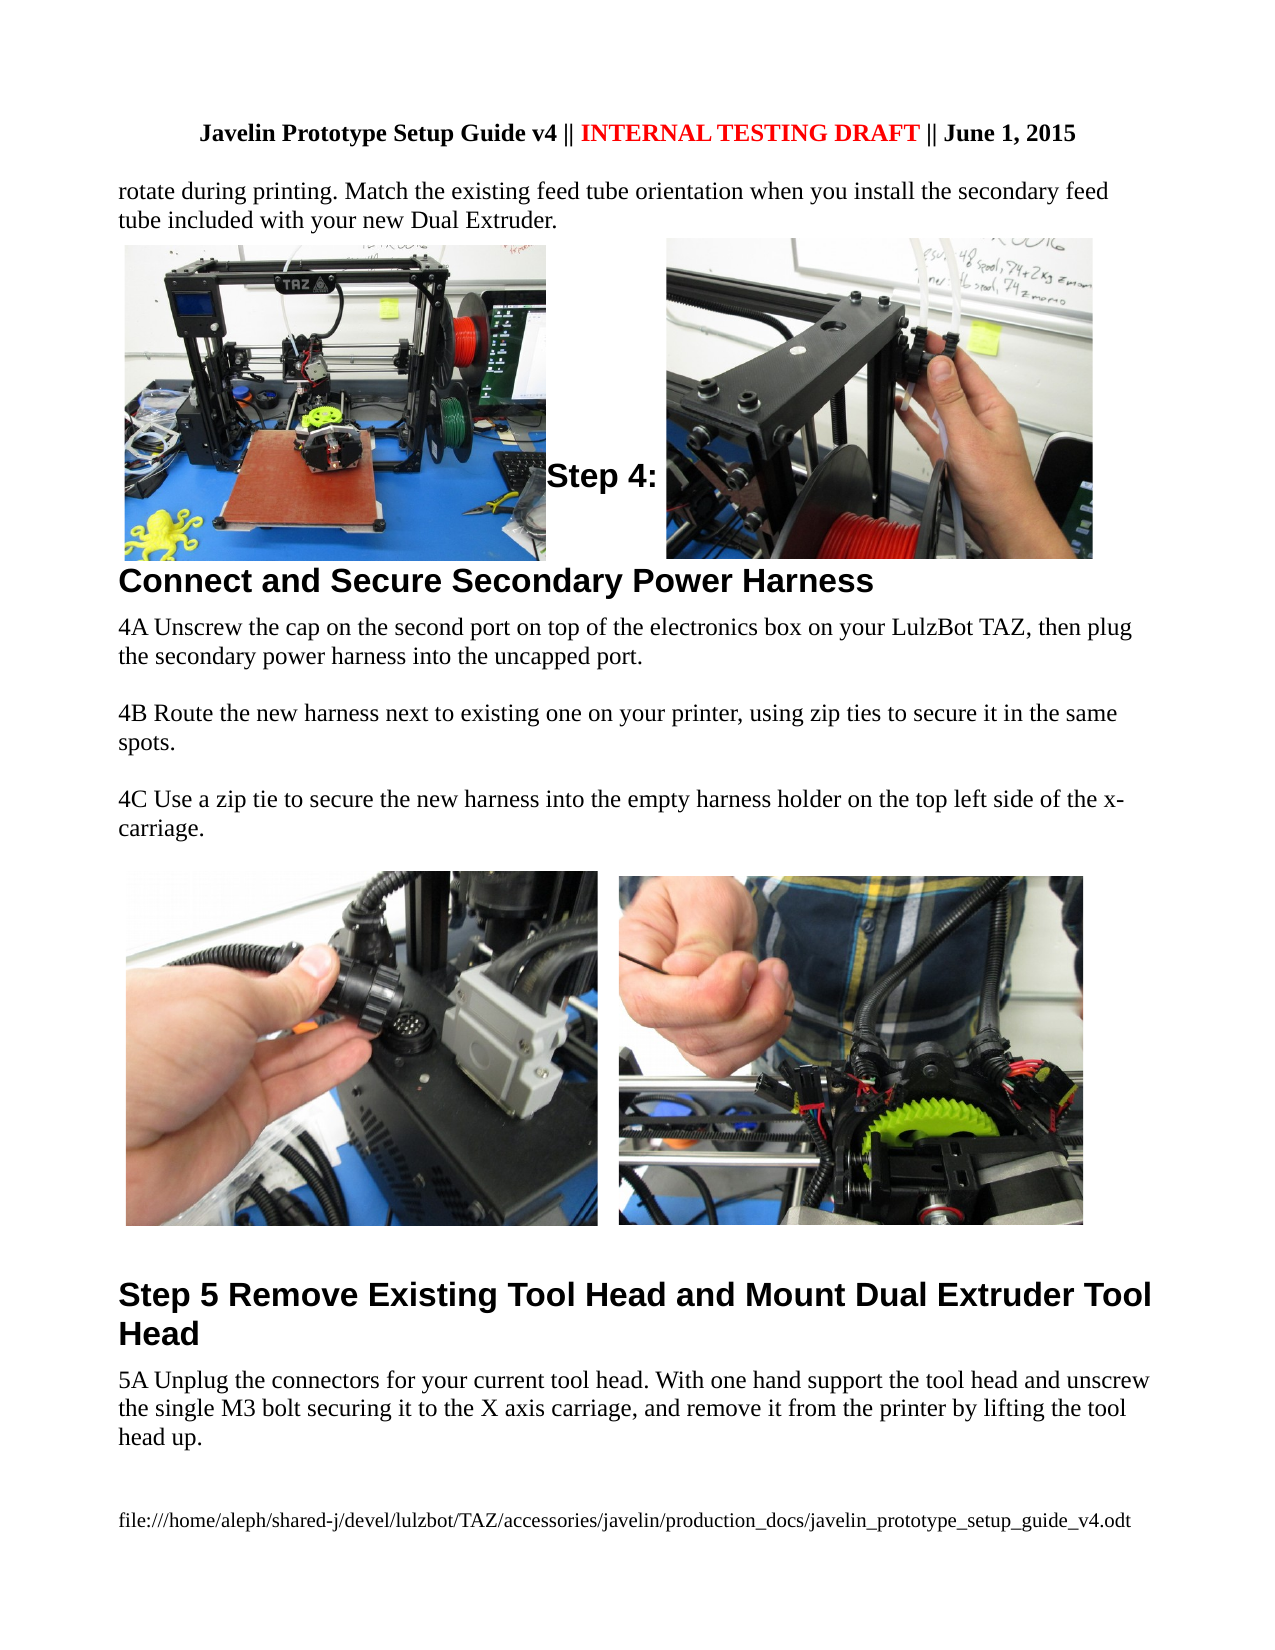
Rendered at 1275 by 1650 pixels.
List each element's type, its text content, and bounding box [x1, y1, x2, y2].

picture [666, 238, 1093, 559]
text 5A Unplug the connectors for your current tool head. With one hand support the tool head and unscrew the single M3 bolt securing it to the X axis carriage, and remove it from the printer by lifting the tool head up. [118, 1365, 1157, 1451]
text 4B Route the new harness next to existing one on your printer, using zip ties to secure it in the same spots. [118, 698, 1157, 756]
subtitle Step 5 Remove Existing Tool Head and Mount Dual Extruder Tool Head [118, 1275, 1157, 1352]
text 4A Unscrew the cap on the second port on top of the electronics box on your LulzBot TAZ, then plug the secondary power harness into the uncapped port. [118, 612, 1157, 669]
text 4C Use a zip tie to secure the new harness into the empty harness holder on the top left side of the x-carriage. [118, 784, 1157, 842]
picture [125, 871, 598, 1226]
picture [618, 876, 1084, 1225]
subtitle Step 4: Connect and Secure Secondary Power Harness [118, 456, 1157, 599]
text rotate during printing. Match the existing feed tube orientation when you install the secondary feed tube included with your new Dual Extruder. [118, 176, 1157, 234]
picture [124, 245, 546, 561]
